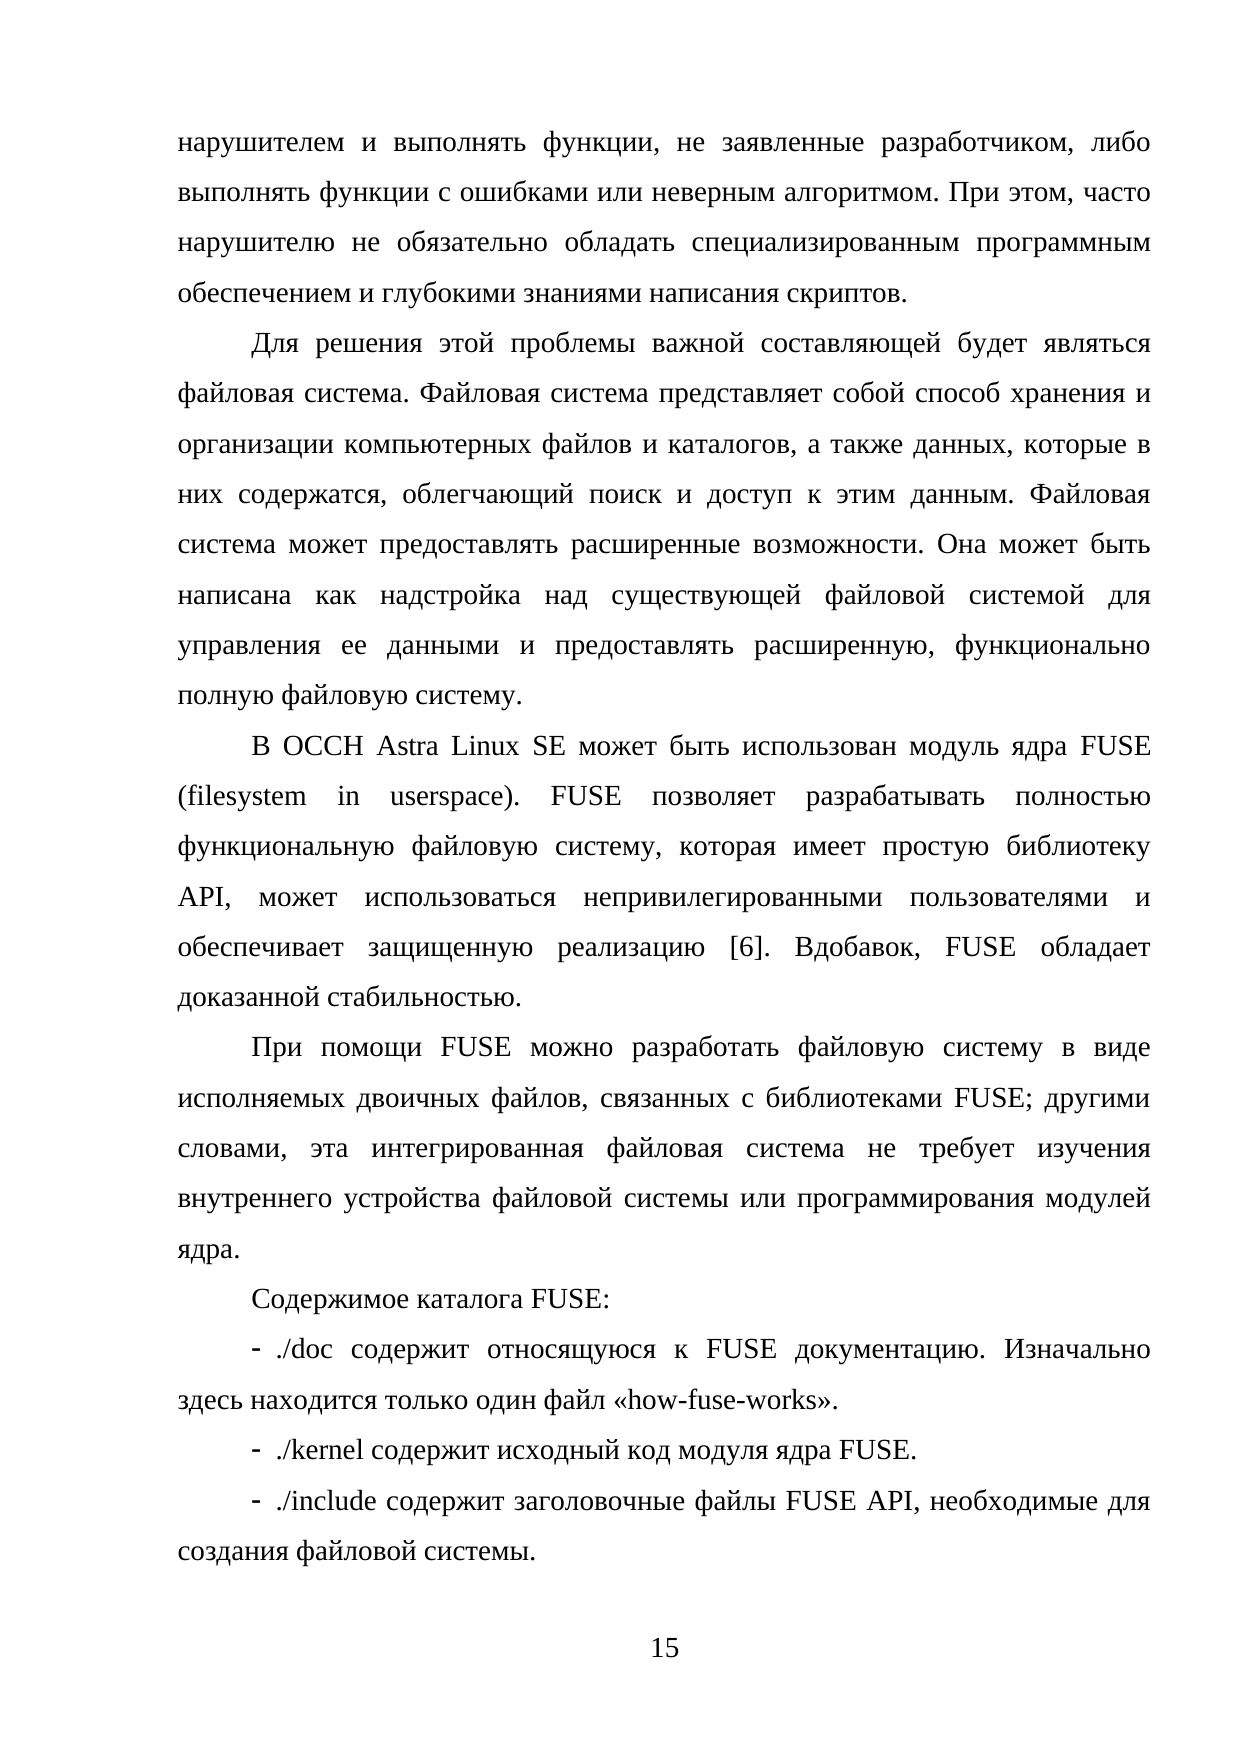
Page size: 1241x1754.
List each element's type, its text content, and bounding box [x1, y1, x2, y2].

list ./doc содержит относящуюся к FUSE документацию. Изначально здесь находится только один файл «how-fuse-works». [177, 1331, 1152, 1415]
text Содержимое каталога FUSE: [177, 1281, 1152, 1315]
text нарушителем и выполнять функции, не заявленные разработчиком, либо выполнять функции с ошибками или неверным алгоритмом. При этом, часто нарушителю не обязательно обладать специализированным программным обеспечением и глубокими знаниями написания скриптов. [177, 124, 1152, 308]
text В ОССН Astra Linux SE может быть использован модуль ядра FUSE (filesystem in userspace). FUSE позволяет разрабатывать полностью функциональную файловую систему, которая имеет простую библиотеку API, может использоваться непривилегированными пользователями и обеспечивает защищенную реализацию [6]. Вдобавок, FUSE обладает доказанной стабильностью. [177, 728, 1152, 1013]
text Для решения этой проблемы важной составляющей будет являться файловая система. Файловая система представляет собой способ хранения и организации компьютерных файлов и каталогов, а также данных, которые в них содержатся, облегчающий поиск и доступ к этим данным. Файловая система может предоставлять расширенные возможности. Она может быть написана как надстройка над существующей файловой системой для управления ее данными и предоставлять расширенную, функционально полную файловую систему. [177, 325, 1152, 711]
list ./include содержит заголовочные файлы FUSE API, необходимые для создания файловой системы. [177, 1483, 1152, 1567]
text При помощи FUSE можно разработать файловую систему в виде исполняемых двоичных файлов, связанных с библиотеками FUSE; другими словами, эта интегрированная файловая система не требует изучения внутреннего устройства файловой системы или программирования модулей ядра. [177, 1029, 1152, 1264]
list ./kernel содержит исходный код модуля ядра FUSE. [177, 1432, 1152, 1466]
